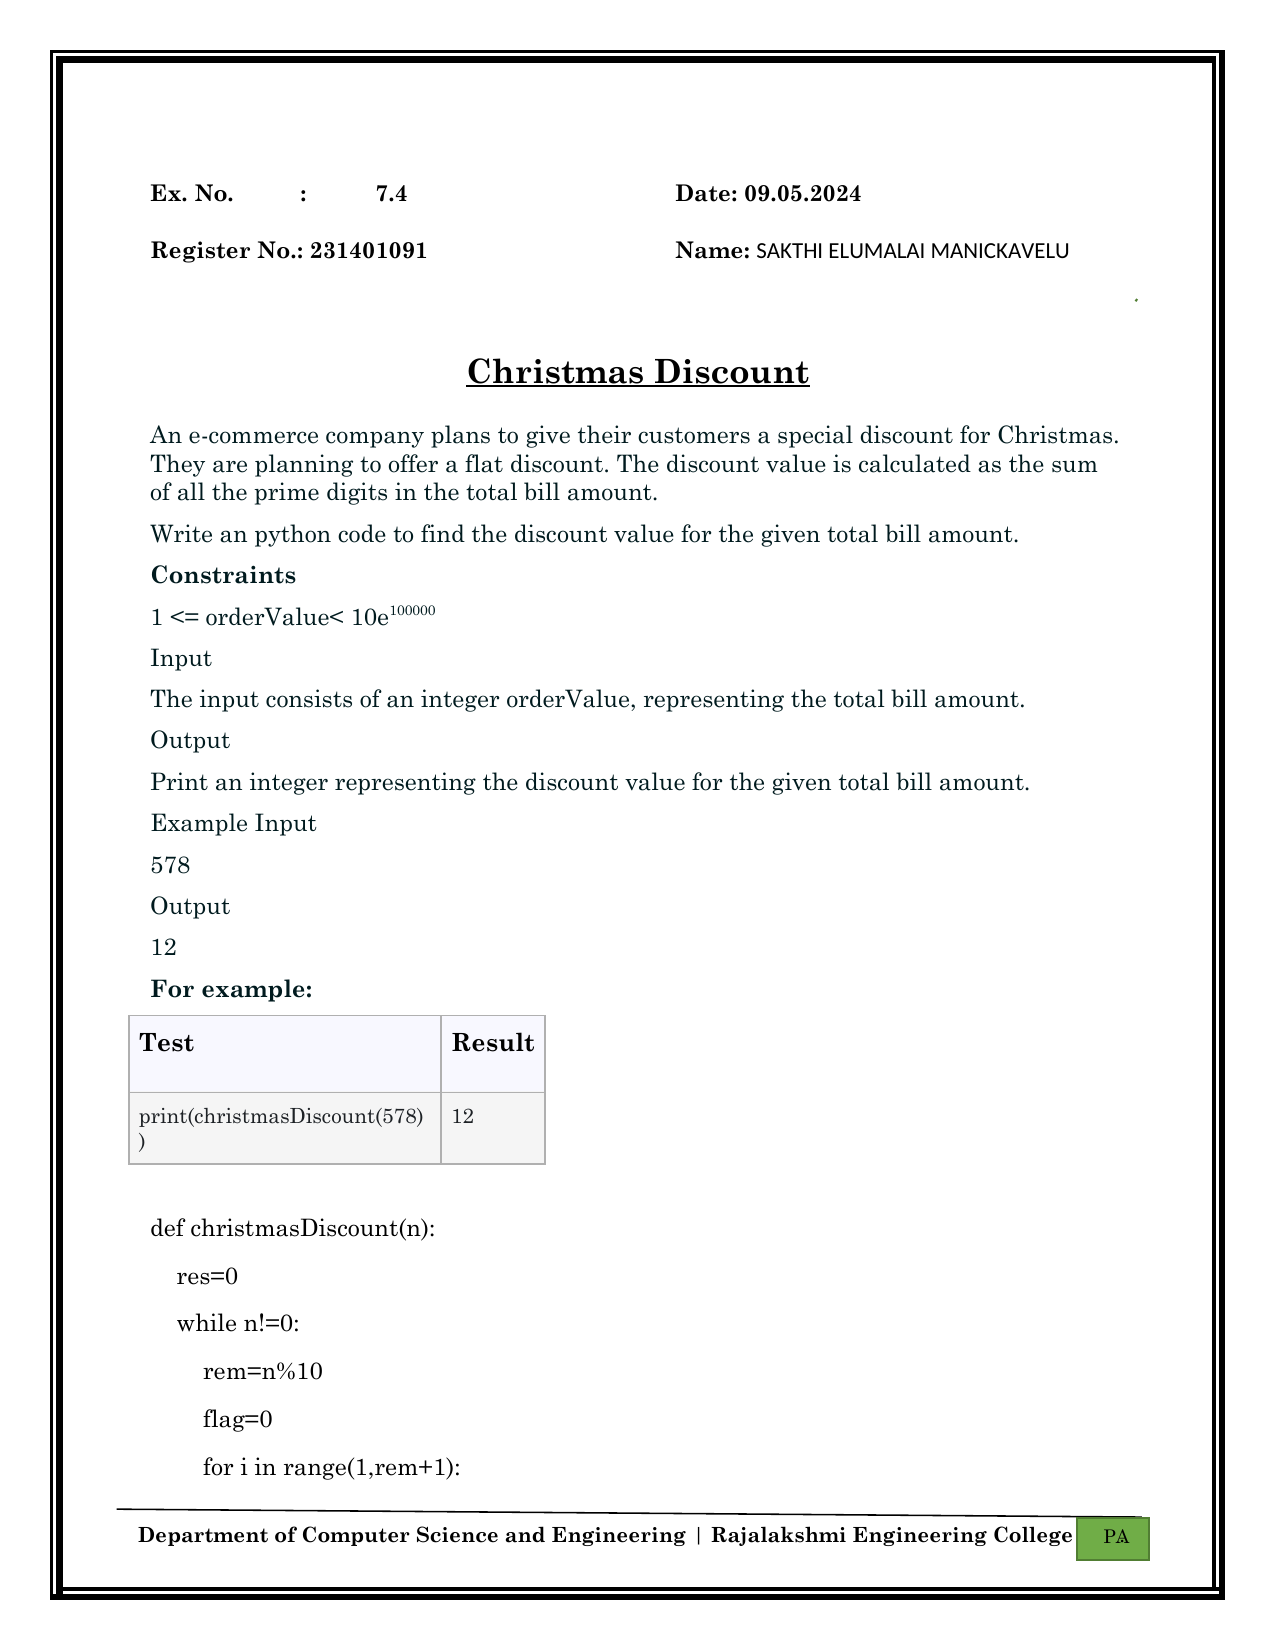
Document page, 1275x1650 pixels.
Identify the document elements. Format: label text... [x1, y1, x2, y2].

text Print an integer representing the discount value for the given total bill amount. [150, 767, 1125, 796]
table_cell print(christmasDiscount(578)) [130, 1093, 440, 1163]
text Output [150, 725, 1125, 754]
text An e-commerce company plans to give their customers a special discount for Christmas. [150, 419, 1125, 448]
text For example: [150, 973, 1125, 1002]
text rem=n%10 [150, 1356, 1125, 1385]
text Constraints [150, 560, 1125, 589]
text The input consists of an integer orderValue, representing the total bill amount. [150, 684, 1125, 713]
text while n!=0: [150, 1308, 1125, 1337]
table_header Result [442, 1016, 544, 1091]
text Register No.: 231401091 Name: SAKTHI ELUMALAI MANICKAVELU [150, 236, 1125, 264]
text 578 [150, 849, 1125, 878]
text Christmas Discount [150, 350, 1125, 390]
text Example Input [150, 808, 1125, 837]
text They are planning to offer a flat discount. The discount value is calculated as the sum of all the prime digits in the total bill amount. [150, 448, 1125, 506]
table_header Test [130, 1016, 440, 1091]
text Write an python code to find the discount value for the given total bill amount. [150, 518, 1125, 547]
text flag=0 [150, 1404, 1125, 1433]
table_cell 12 [442, 1093, 544, 1163]
text Output [150, 891, 1125, 919]
text Input [150, 643, 1125, 671]
text 1 <= orderValue< 10e100000 [150, 601, 1125, 630]
text Ex. No. : 7.4 Date: 09.05.2024 [150, 179, 1125, 207]
text def christmasDiscount(n): [150, 1213, 1125, 1241]
text for i in range(1,rem+1): [150, 1452, 1125, 1481]
text 12 [150, 932, 1125, 961]
text res=0 [150, 1260, 1125, 1289]
